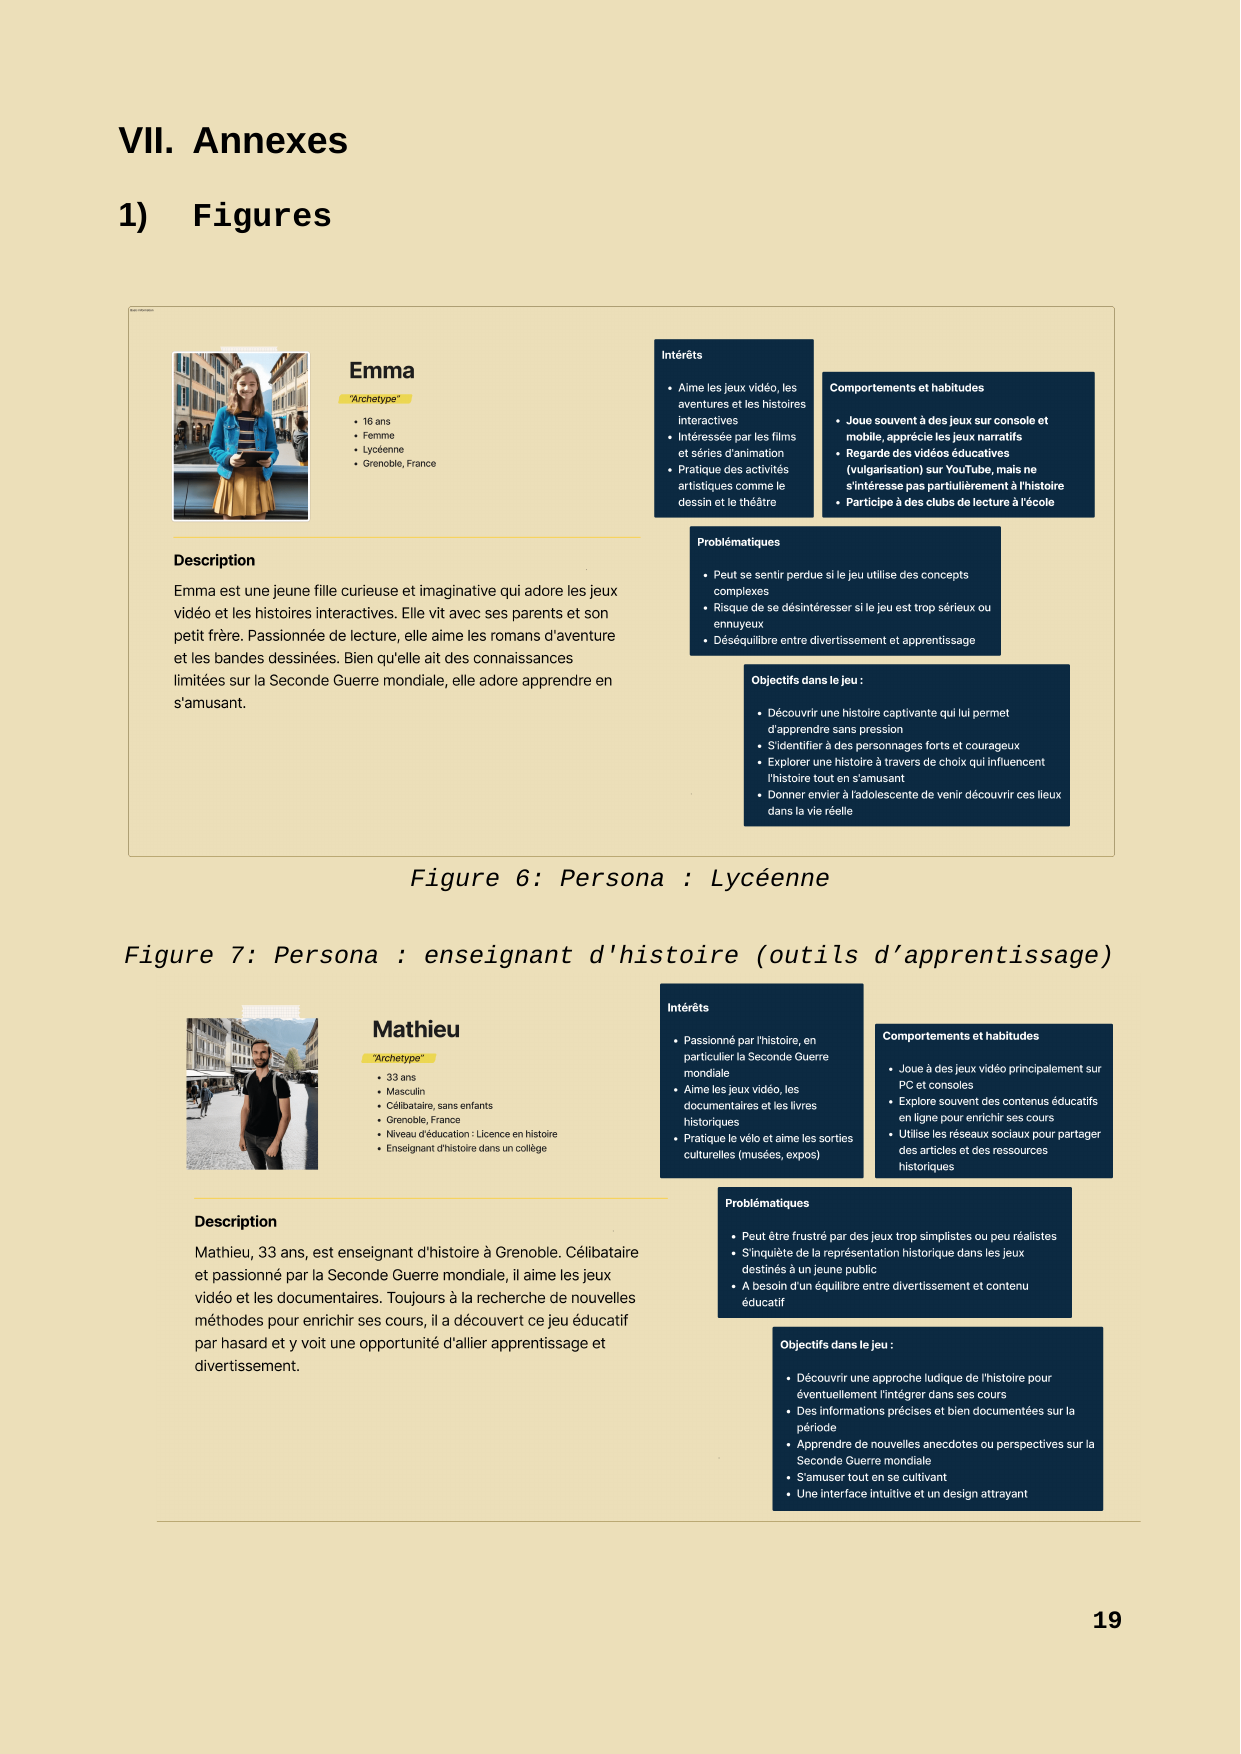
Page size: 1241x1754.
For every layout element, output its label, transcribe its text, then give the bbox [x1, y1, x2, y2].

picture [156, 973, 1141, 1524]
subtitle Annexes [118, 118, 1122, 161]
subtitle Figures [118, 194, 1122, 236]
text Figure 7: Persona : enseignant d'histoire (outils d’apprentissage) [118, 943, 1122, 971]
picture [119, 297, 1124, 866]
text Figure 6: Persona : Lycéenne [119, 866, 1123, 893]
